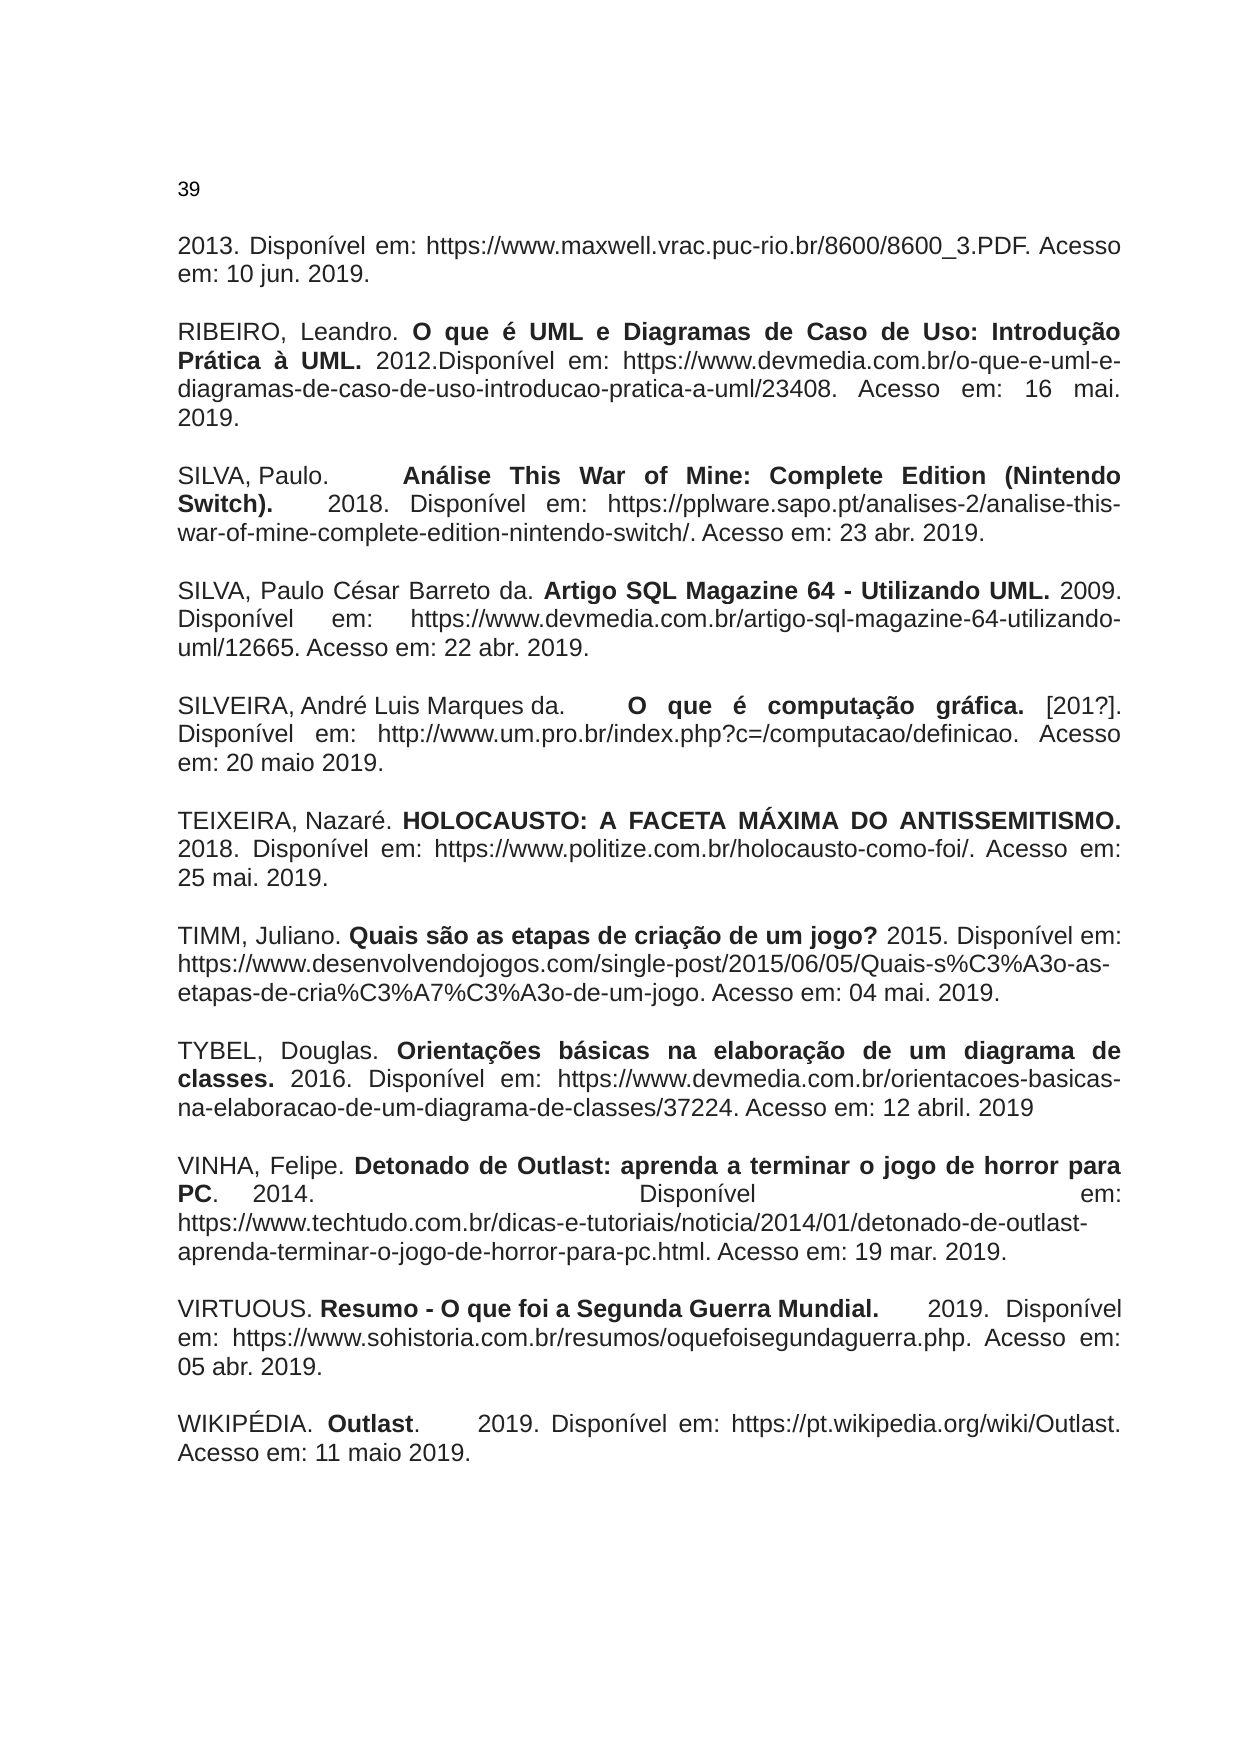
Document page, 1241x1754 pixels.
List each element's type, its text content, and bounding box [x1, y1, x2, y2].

text TEIXEIRA, Nazaré. HOLOCAUSTO: A FACETA MÁXIMA DO ANTISSEMITISMO. 2018. Disponível em: https://www.politize.com.br/holocausto-como-foi/. Acesso em: 25 mai. 2019. [177, 806, 1122, 892]
text 2013. Disponível em: https://www.maxwell.vrac.puc-rio.br/8600/8600_3.PDF. Acesso em: 10 jun. 2019. [177, 231, 1122, 288]
text RIBEIRO, Leandro. O que é UML e Diagramas de Caso de Uso: Introdução Prática à UML. 2012.Disponível em: https://www.devmedia.com.br/o-que-e-uml-e-diagramas-de-caso-de-uso-introducao-pratica-a-uml/23408. Acesso em: 16 mai. 2019. [177, 317, 1122, 432]
text VINHA, Felipe. Detonado de Outlast: aprenda a terminar o jogo de horror para PC. 2014. Disponível em: https://www.techtudo.com.br/dicas-e-tutoriais/noticia/2014/01/detonado-de-outlast-aprenda-terminar-o-jogo-de-horror-para-pc.html. Acesso em: 19 mar. 2019. [177, 1151, 1122, 1266]
text WIKIPÉDIA. Outlast. 2019. Disponível em: https://pt.wikipedia.org/wiki/Outlast. Acesso em: 11 maio 2019. [177, 1409, 1122, 1467]
text SILVA, Paulo César Barreto da. Artigo SQL Magazine 64 - Utilizando UML. 2009. Disponível em: https://www.devmedia.com.br/artigo-sql-magazine-64-utilizando-uml/12665. Acesso em: 22 abr. 2019. [177, 576, 1122, 662]
text SILVA, Paulo. Análise This War of Mine: Complete Edition (Nintendo Switch). 2018. Disponível em: https://pplware.sapo.pt/analises-2/analise-this-war-of-mine-complete-edition-nintendo-switch/. Acesso em: 23 abr. 2019. [177, 461, 1122, 547]
text VIRTUOUS. Resumo - O que foi a Segunda Guerra Mundial. 2019. Disponível em: https://www.sohistoria.com.br/resumos/oquefoisegundaguerra.php. Acesso em: 05 abr. 2019. [177, 1294, 1122, 1381]
text SILVEIRA, André Luis Marques da. O que é computação gráfica. [201?]. Disponível em: http://www.um.pro.br/index.php?c=/computacao/definicao. Acesso em: 20 maio 2019. [177, 691, 1122, 777]
text TYBEL, Douglas. Orientações básicas na elaboração de um diagrama de classes. 2016. Disponível em: https://www.devmedia.com.br/orientacoes-basicas-na-elaboracao-de-um-diagrama-de-classes/37224. Acesso em: 12 abril. 2019 [177, 1036, 1122, 1122]
text TIMM, Juliano. Quais são as etapas de criação de um jogo? 2015. Disponível em: https://www.desenvolvendojogos.com/single-post/2015/06/05/Quais-s%C3%A3o-as-etapas-de-cria%C3%A7%C3%A3o-de-um-jogo. Acesso em: 04 mai. 2019. [177, 921, 1122, 1007]
